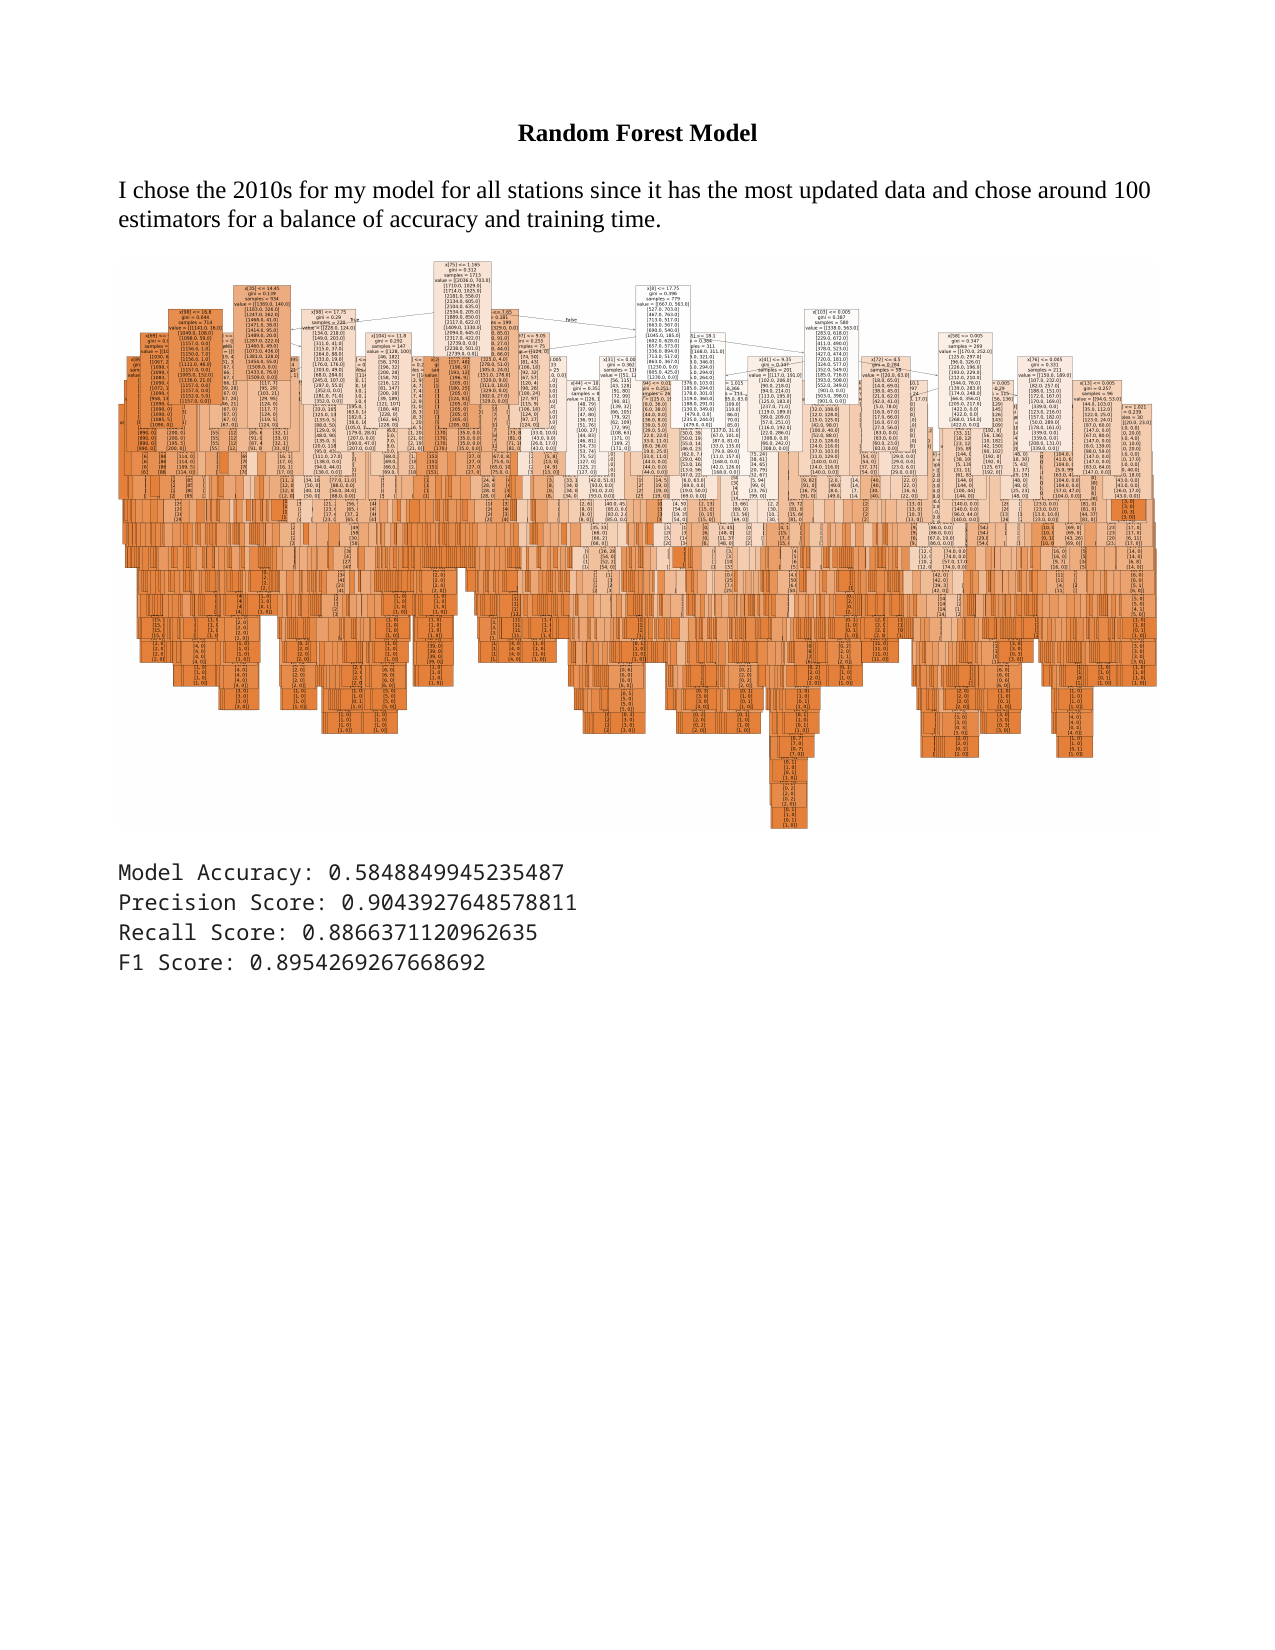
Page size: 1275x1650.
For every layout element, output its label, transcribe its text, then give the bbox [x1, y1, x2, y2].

picture [118, 261, 1157, 829]
text Random Forest Model [118, 118, 1157, 147]
text F1 Score: 0.8954269267668692 [118, 947, 1157, 977]
text Precision Score: 0.9043927648578811 [118, 887, 1157, 917]
text Recall Score: 0.8866371120962635 [118, 917, 1157, 947]
text I chose the 2010s for my model for all stations since it has the most updated data and chose around 100 estimators for a balance of accuracy and training time. [118, 176, 1157, 233]
text Model Accuracy: 0.5848849945235487 [118, 857, 1157, 887]
